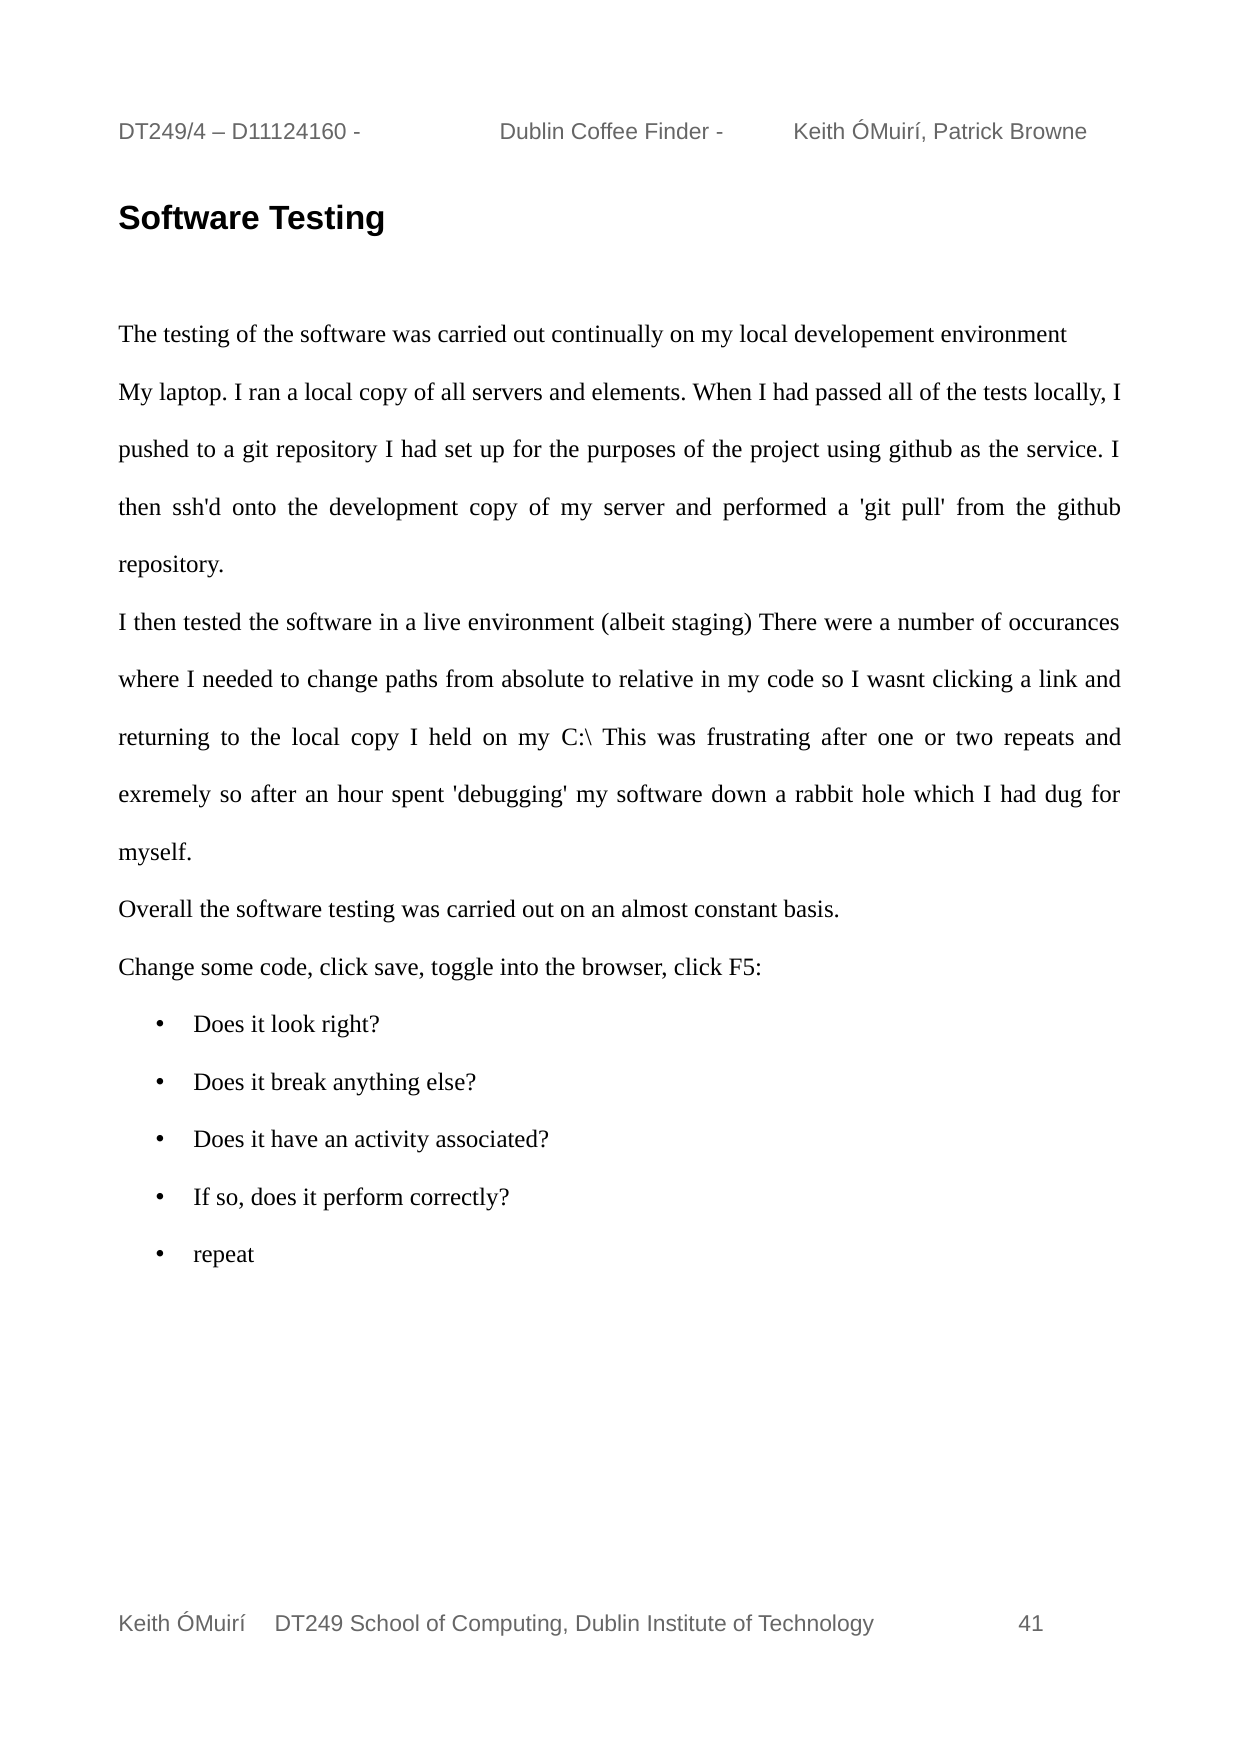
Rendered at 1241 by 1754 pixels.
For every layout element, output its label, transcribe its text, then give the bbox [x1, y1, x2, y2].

list Does it look right? [156, 1009, 1122, 1038]
text My laptop. I ran a local copy of all servers and elements. When I had passed all of the tests locally, I pushed to a git repository I had set up for the purposes of the project using github as the service. I then ssh'd onto the development copy of my server and performed a 'git pull' from the github repository. [118, 377, 1122, 578]
subtitle Software Testing [118, 198, 1122, 237]
text The testing of the software was carried out continually on my local developement environment [118, 319, 1122, 348]
text Change some code, click save, toggle into the browser, click F5: [118, 952, 1122, 980]
list Does it have an activity associated? [156, 1124, 1122, 1153]
list repeat [156, 1239, 1122, 1268]
text Overall the software testing was carried out on an almost constant basis. [118, 894, 1122, 923]
text I then tested the software in a live environment (albeit staging) There were a number of occurances where I needed to change paths from absolute to relative in my code so I wasnt clicking a link and returning to the local copy I held on my C:\ This was frustrating after one or two repeats and exremely so after an hour spent 'debugging' my software down a rabbit hole which I had dug for myself. [118, 607, 1122, 865]
list Does it break anything else? [156, 1067, 1122, 1095]
list If so, does it perform correctly? [156, 1182, 1122, 1210]
